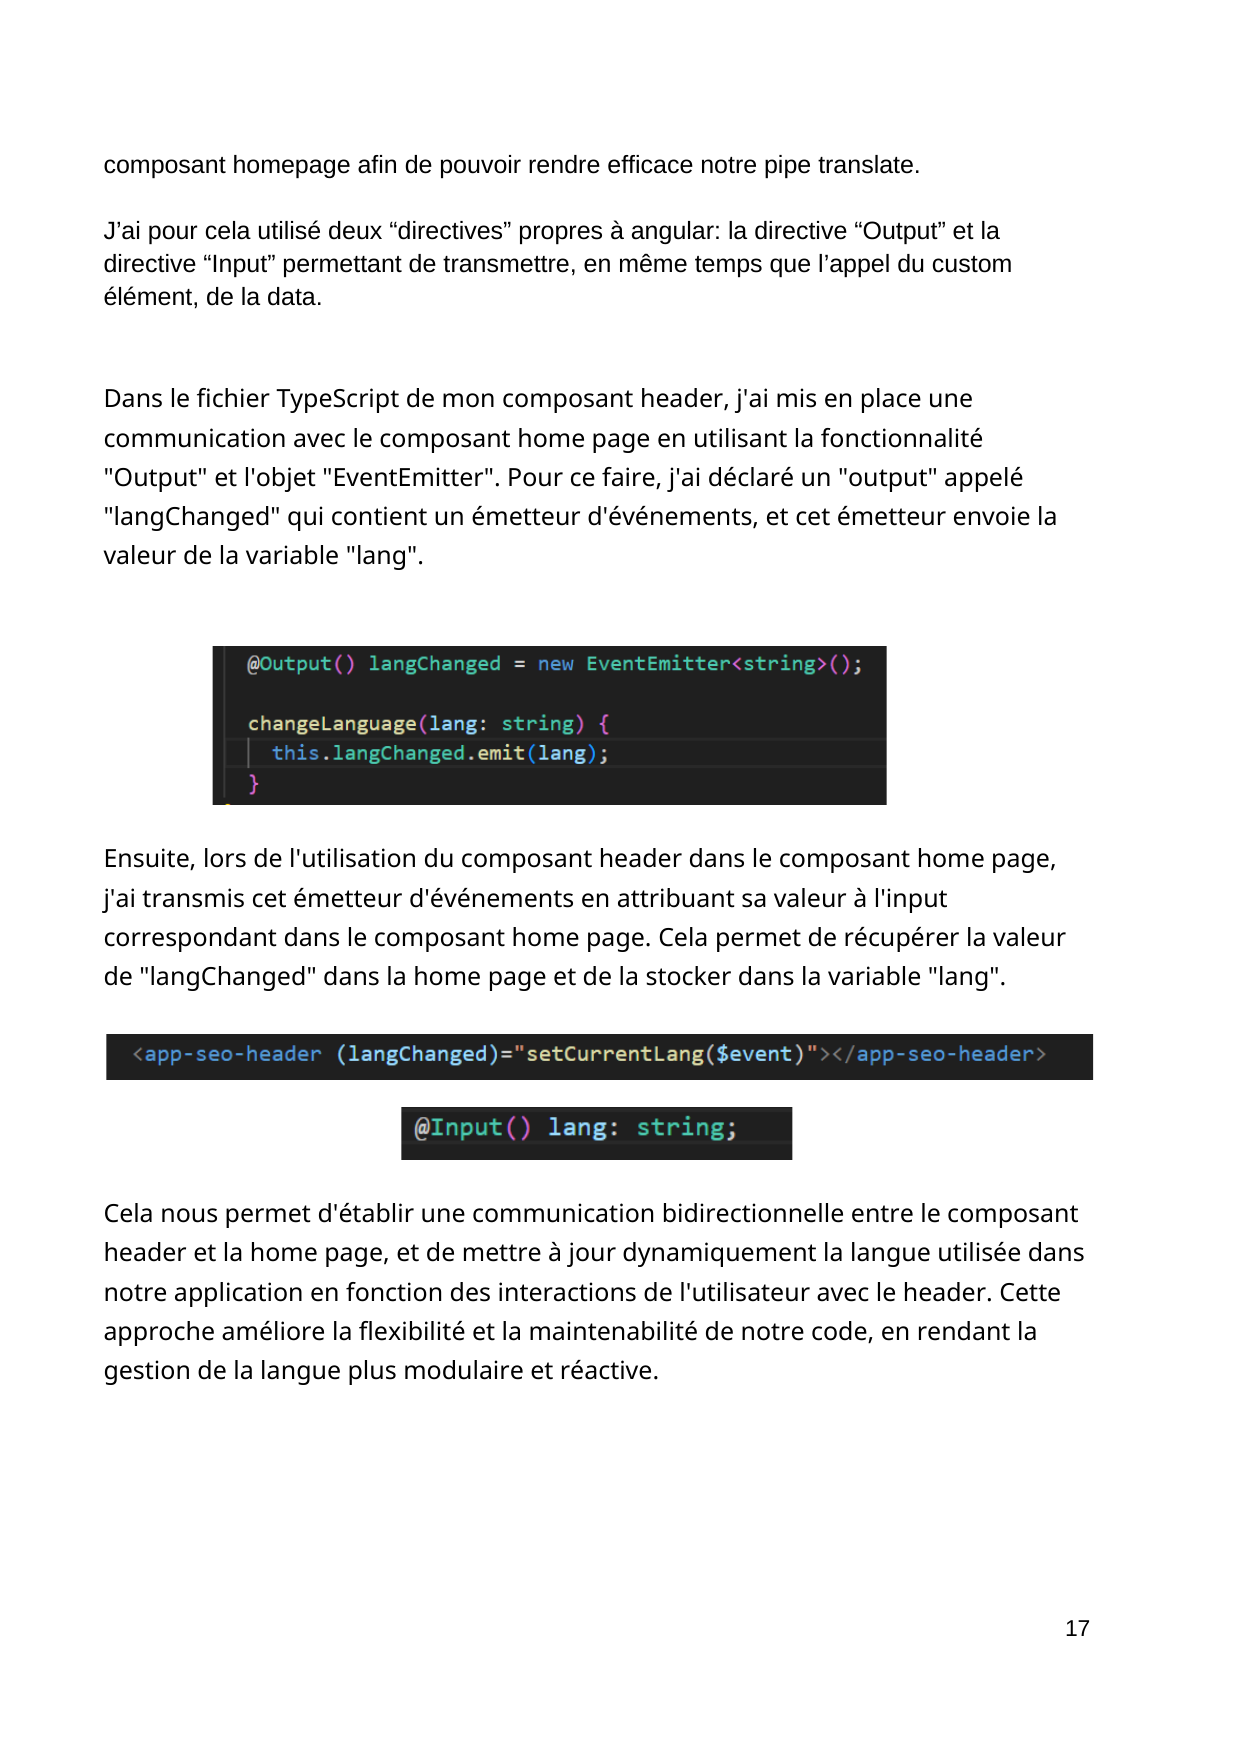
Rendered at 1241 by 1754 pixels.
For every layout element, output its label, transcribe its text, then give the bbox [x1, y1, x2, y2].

picture [106, 1034, 1094, 1080]
picture [212, 646, 887, 805]
picture [401, 1107, 793, 1160]
text Dans le fichier TypeScript de mon composant header, j'ai mis en place une communication avec le composant home page en utilisant la fonctionnalité "Output" et l'objet "EventEmitter". Pour ce faire, j'ai déclaré un "output" appelé "langChanged" qui contient un émetteur d'événements, et cet émetteur envoie la valeur de la variable "lang". [103, 381, 1090, 572]
text composant homepage afin de pouvoir rendre efficace notre pipe translate. [103, 150, 1090, 179]
text J’ai pour cela utilisé deux “directives” propres à angular: la directive “Output” et la directive “Input” permettant de transmettre, en même temps que l’appel du custom élément, de la data. [103, 216, 1090, 311]
text Ensuite, lors de l'utilisation du composant header dans le composant home page, j'ai transmis cet émetteur d'événements en attribuant sa valeur à l'input correspondant dans le composant home page. Cela permet de récupérer la valeur de "langChanged" dans la home page et de la stocker dans la variable "lang". [103, 841, 1090, 993]
text Cela nous permet d'établir une communication bidirectionnelle entre le composant header et la home page, et de mettre à jour dynamiquement la langue utilisée dans notre application en fonction des interactions de l'utilisateur avec le header. Cette approche améliore la flexibilité et la maintenabilité de notre code, en rendant la gestion de la langue plus modulaire et réactive. [103, 1196, 1090, 1387]
